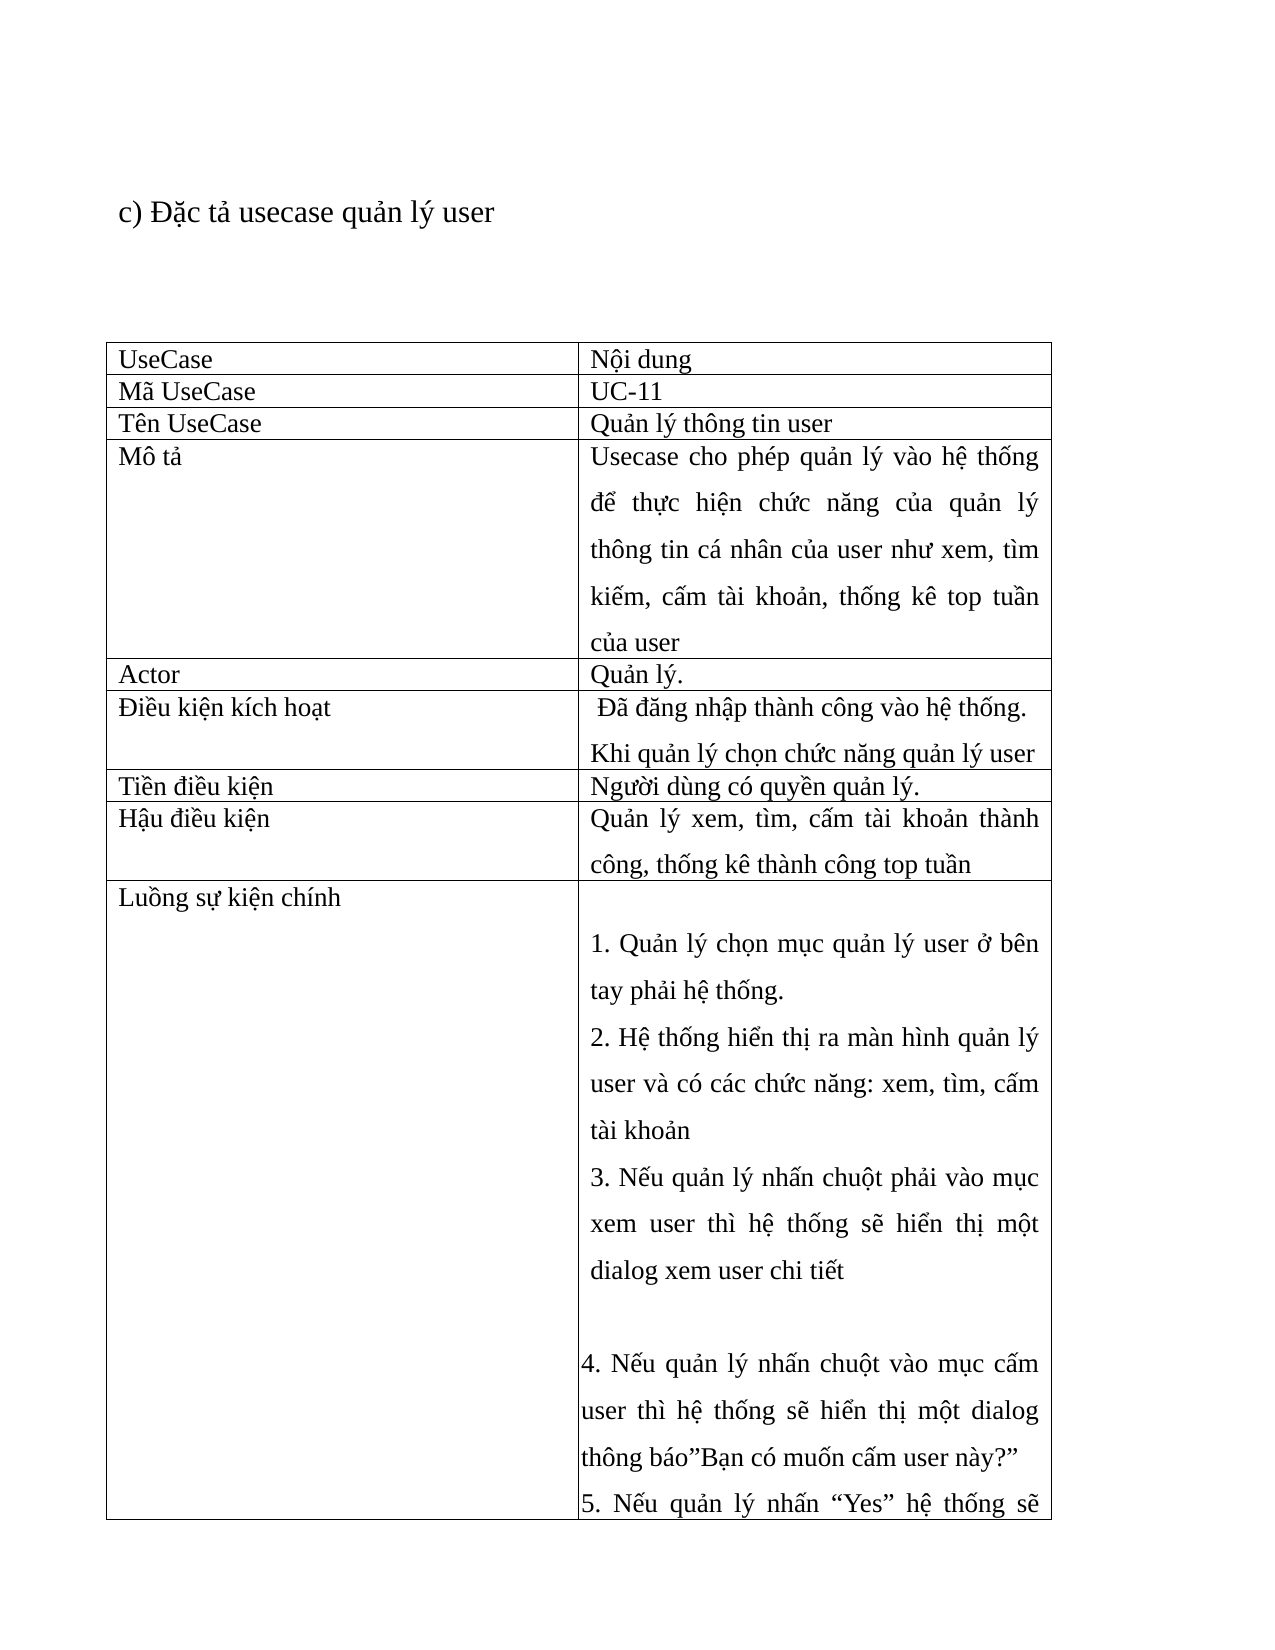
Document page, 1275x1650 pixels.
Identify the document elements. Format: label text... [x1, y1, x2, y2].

table_cell Người dùng có quyền quản lý. [579, 770, 1051, 801]
table_cell Quản lý xem, tìm, cấm tài khoản thành công, thống kê thành công top tuần [579, 802, 1051, 880]
table_cell UC-11 [579, 375, 1051, 407]
text c) Đặc tả usecase quản lý user [118, 193, 1157, 229]
table_cell Tiền điều kiện [107, 770, 578, 801]
table_header UseCase [107, 343, 578, 374]
table_cell Hậu điều kiện [107, 802, 578, 880]
table_cell Đã đăng nhập thành công vào hệ thống. Khi quản lý chọn chức năng quản lý user [579, 691, 1051, 769]
table_cell Mã UseCase [107, 375, 578, 407]
table_cell Điều kiện kích hoạt [107, 691, 578, 769]
table_cell Mô tả [107, 440, 578, 658]
table_cell Quản lý. [579, 659, 1051, 690]
table_cell Usecase cho phép quản lý vào hệ thống để thực hiện chức năng của quản lý thông tin cá nhân của user như xem, tìm kiếm, cấm tài khoản, thống kê top tuần của user [579, 440, 1051, 658]
table_cell Luồng sự kiện chính [107, 881, 578, 1518]
table_cell Tên UseCase [107, 408, 578, 439]
table_cell Actor [107, 659, 578, 690]
table_cell Quản lý thông tin user [579, 408, 1051, 439]
table_header Nội dung [579, 343, 1051, 374]
table_cell 1. Quản lý chọn mục quản lý user ở bên tay phải hệ thống. 2. Hệ thống hiển thị ra màn hình quản lý user và có các chức năng: xem, tìm, cấm tài khoản 3. Nếu quản lý nhấn chuột phải vào mục xem user thì hệ thống sẽ hiển thị một dialog xem user chi tiết 4. Nếu quản lý nhấn chuột vào mục cấm user thì hệ thống sẽ hiển thị một dialog thông báo”Bạn có muốn cấm user này?” 5. Nếu quản lý nhấn “Yes” hệ thống sẽ [579, 881, 1051, 1518]
